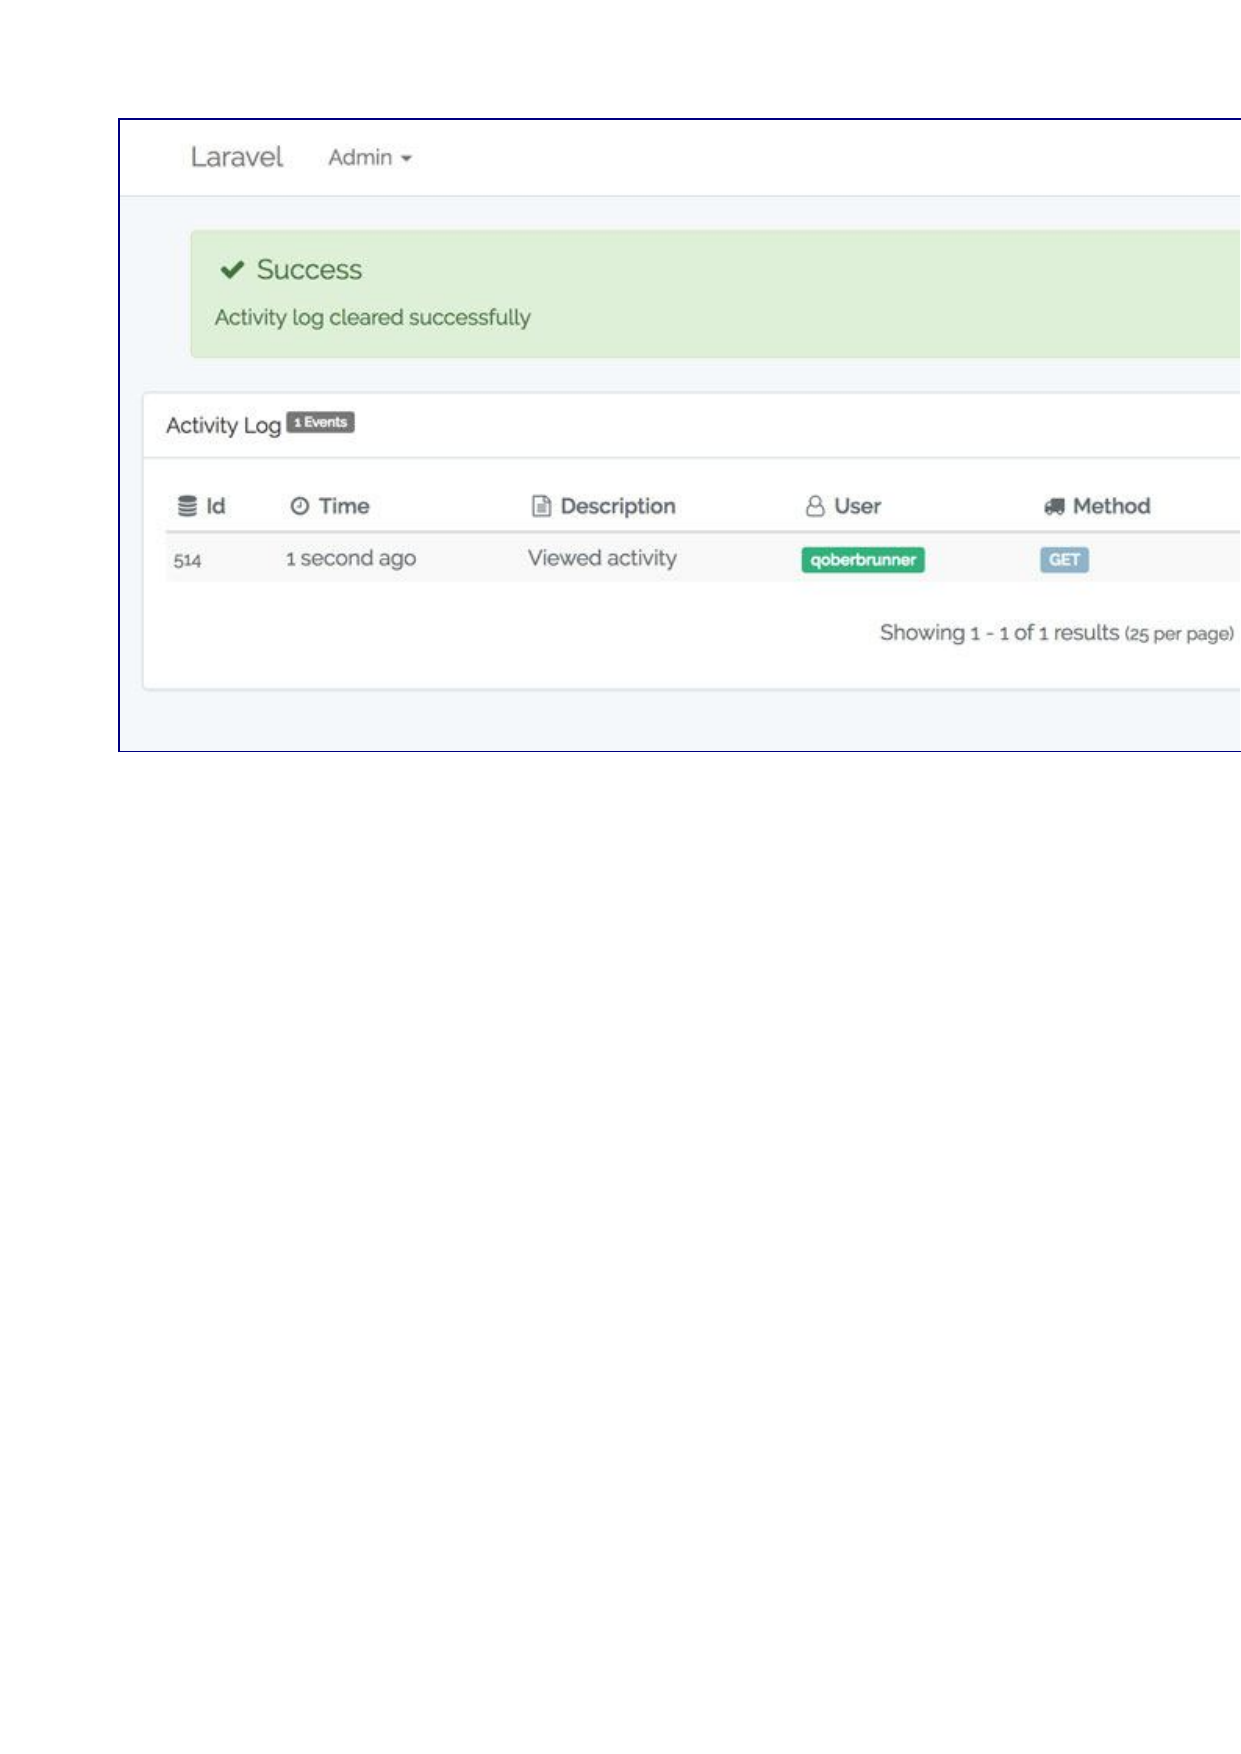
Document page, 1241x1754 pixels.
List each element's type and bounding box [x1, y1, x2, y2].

picture [120, 120, 1241, 751]
